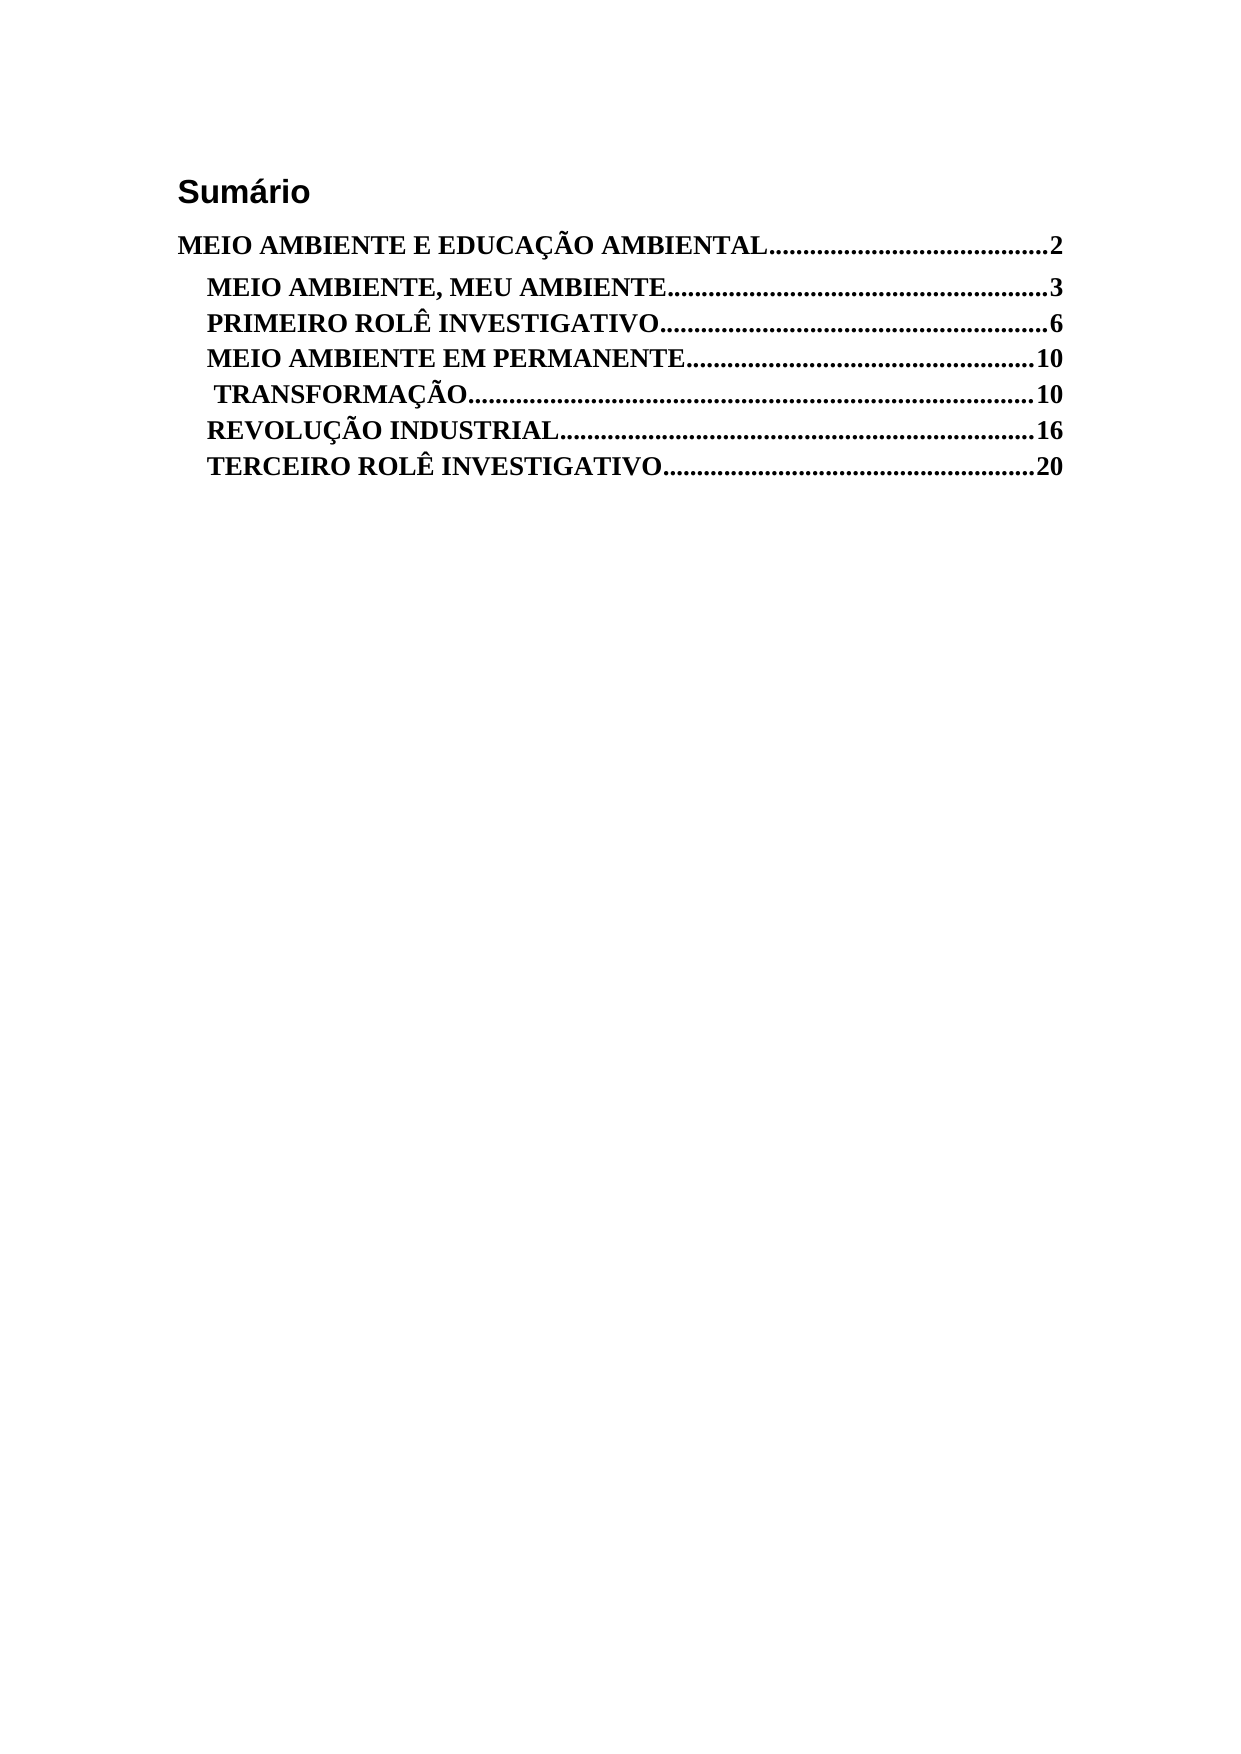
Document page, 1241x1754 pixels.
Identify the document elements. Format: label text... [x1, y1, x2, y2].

text MEIO AMBIENTE EM PERMANENTE 10 [207, 342, 1063, 373]
text MEIO AMBIENTE, MEU AMBIENTE 3 [207, 271, 1063, 302]
text TERCEIRO ROLÊ INVESTIGATIVO 20 [207, 449, 1063, 481]
text PRIMEIRO ROLÊ INVESTIGATIVO 6 [207, 307, 1063, 338]
text TRANSFORMAÇÃO 10 [207, 378, 1063, 409]
subtitle Sumário [177, 173, 1063, 211]
text MEIO AMBIENTE E EDUCAÇÃO AMBIENTAL 2 [177, 229, 1063, 260]
text REVOLUÇÃO INDUSTRIAL 16 [207, 414, 1063, 445]
